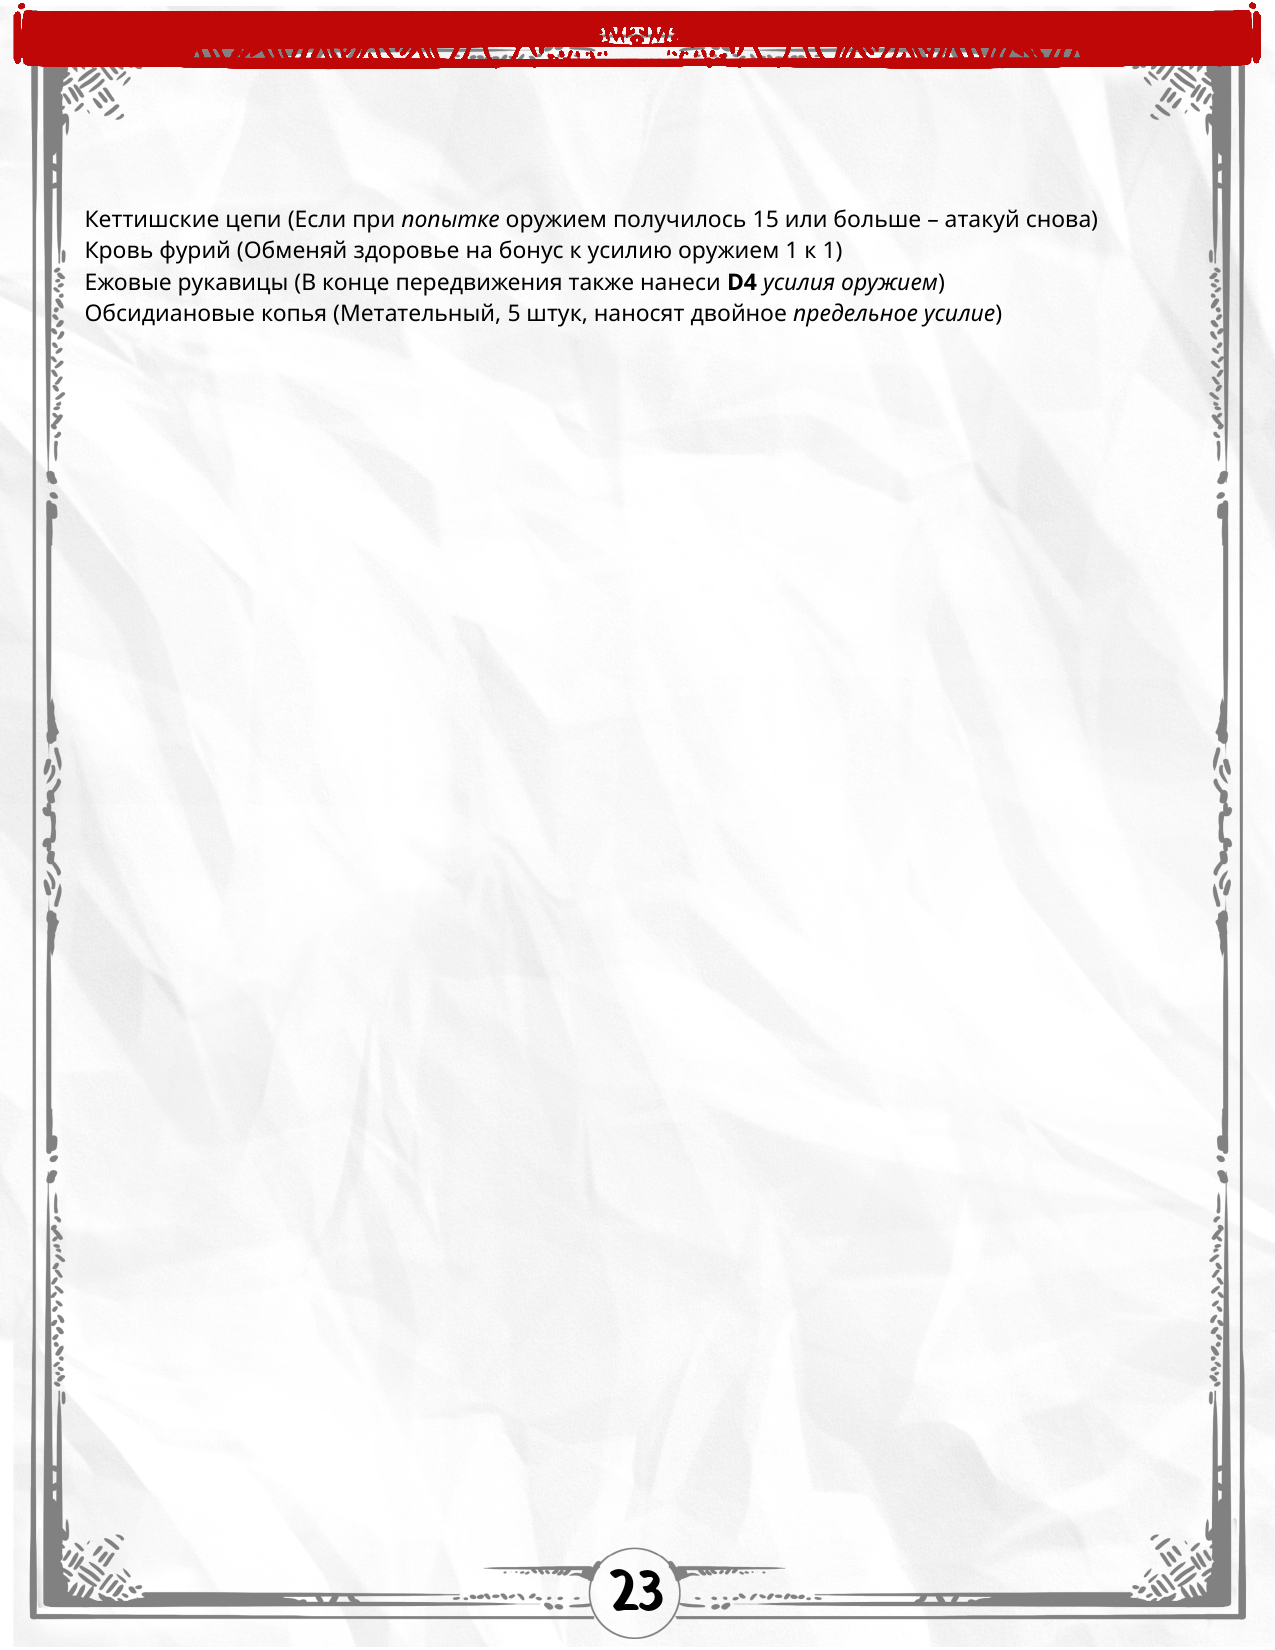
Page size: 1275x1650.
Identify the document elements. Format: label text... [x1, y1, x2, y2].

text Кровь фурий (Обменяй здоровье на бонус к усилию оружием 1 к 1) [84, 234, 1200, 266]
text Кеттишские цепи (Если при попытке оружием получилось 15 или больше – атакуй снова) [84, 203, 1200, 234]
picture [0, 0, 1275, 1647]
text Обсидиановые копья (Метательный, 5 штук, наносят двойное предельное усилие) [84, 297, 1200, 328]
text Ежовые рукавицы (В конце передвижения также нанеси D4 усилия оружием) [84, 266, 1200, 297]
